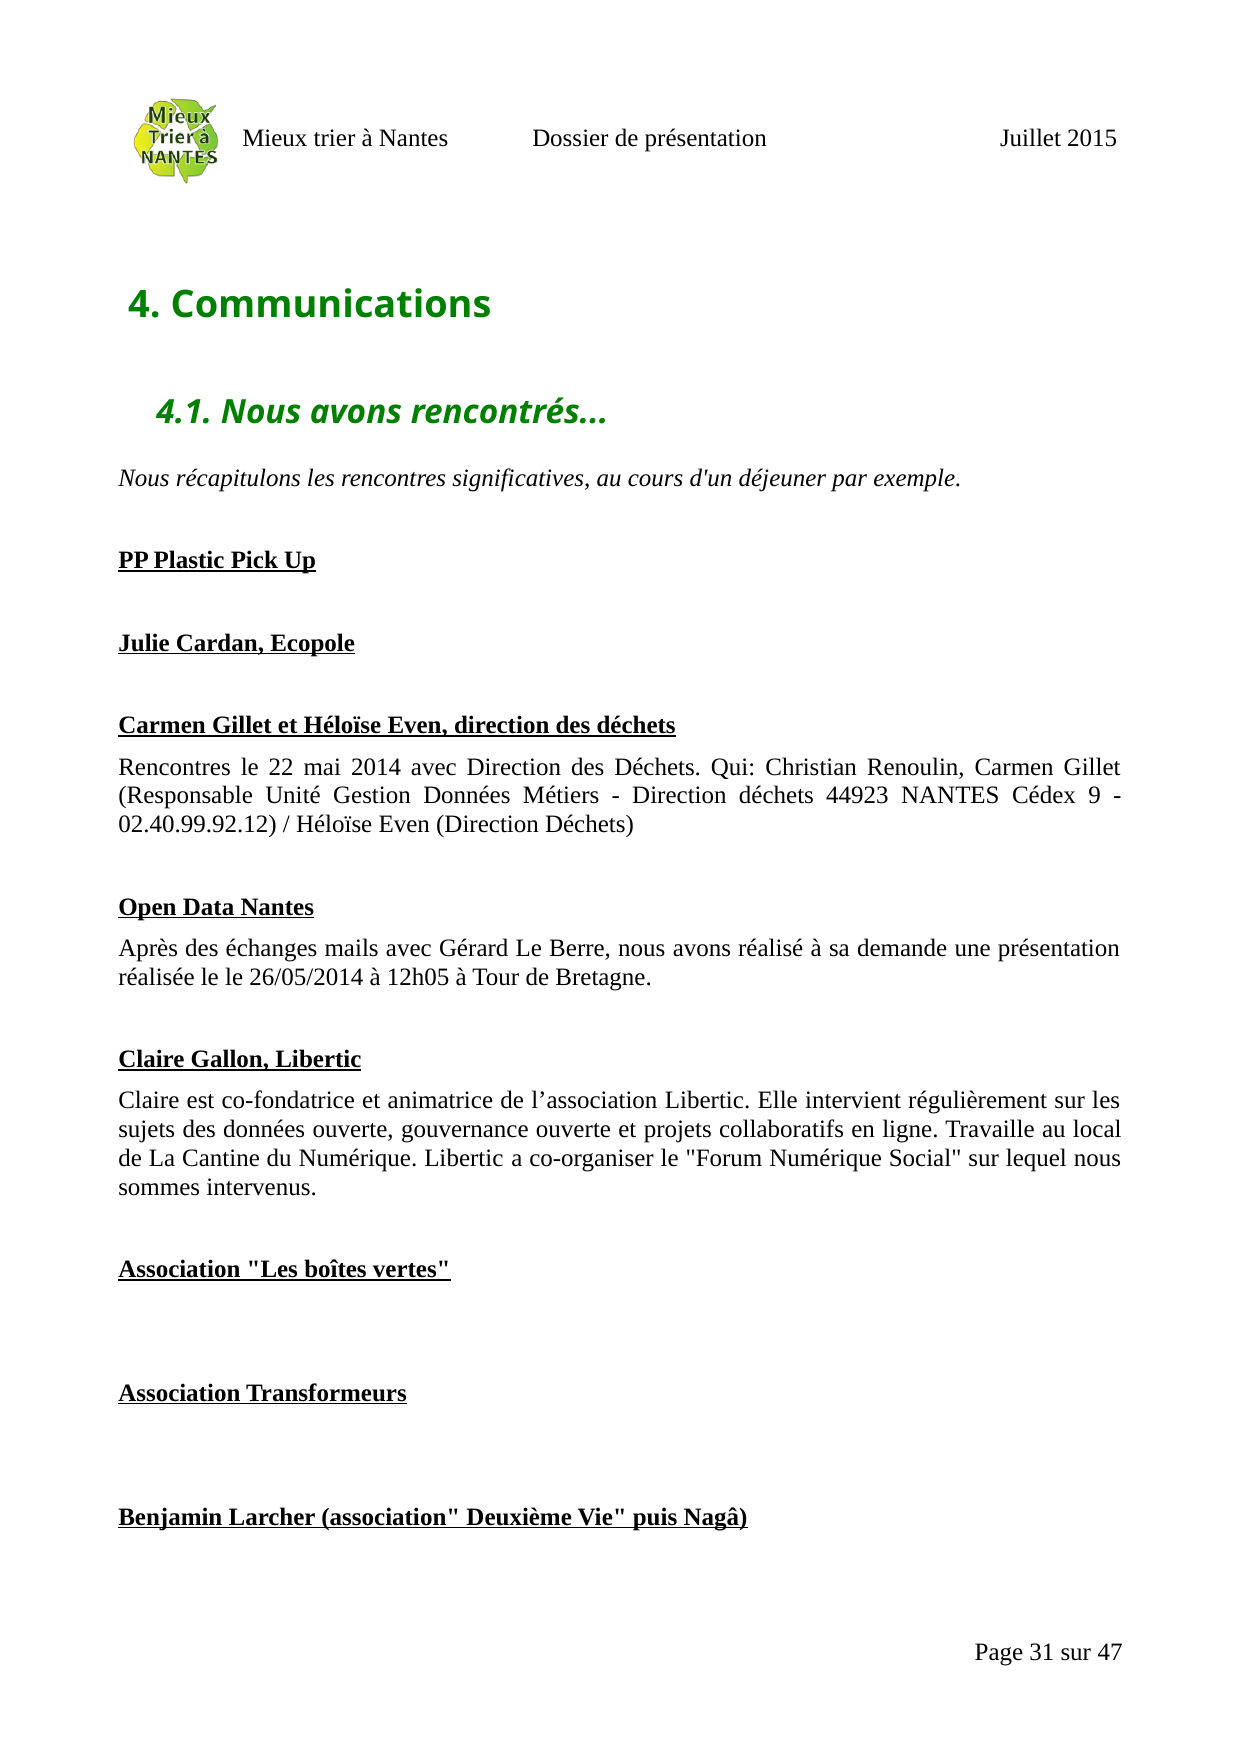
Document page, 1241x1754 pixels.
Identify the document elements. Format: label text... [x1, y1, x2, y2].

text Benjamin Larcher (association" Deuxième Vie" puis Nagâ) [118, 1502, 1122, 1530]
subtitle Nous avons rencontrés... [148, 388, 1122, 433]
text Claire est co-fondatrice et animatrice de l’association Libertic. Elle intervient régulièrement sur les sujets des données ouverte, gouvernance ouverte et projets collaboratifs en ligne. Travaille au local de La Cantine du Numérique. Libertic a co-organiser le "Forum Numérique Social" sur lequel nous sommes intervenus. [118, 1085, 1122, 1200]
text Open Data Nantes [118, 892, 1122, 920]
text Après des échanges mails avec Gérard Le Berre, nous avons réalisé à sa demande une présentation réalisée le le 26/05/2014 à 12h05 à Tour de Bretagne. [118, 933, 1122, 990]
text Carmen Gillet et Héloïse Even, direction des déchets [118, 710, 1122, 739]
text Nous récapitulons les rencontres significatives, au cours d'un déjeuner par exemple. [118, 463, 1122, 492]
text Julie Cardan, Ecopole [118, 628, 1122, 657]
text Association "Les boîtes vertes" [118, 1254, 1122, 1283]
text Rencontres le 22 mai 2014 avec Direction des Déchets. Qui: Christian Renoulin, Carmen Gillet (Responsable Unité Gestion Données Métiers - Direction déchets 44923 NANTES Cédex 9 - 02.40.99.92.12) / Héloïse Even (Direction Déchets) [118, 752, 1122, 838]
picture [131, 95, 221, 185]
text PP Plastic Pick Up [118, 545, 1122, 574]
subtitle Communications [118, 277, 1122, 329]
text Claire Gallon, Libertic [118, 1044, 1122, 1073]
text Association Transformeurs [118, 1378, 1122, 1407]
